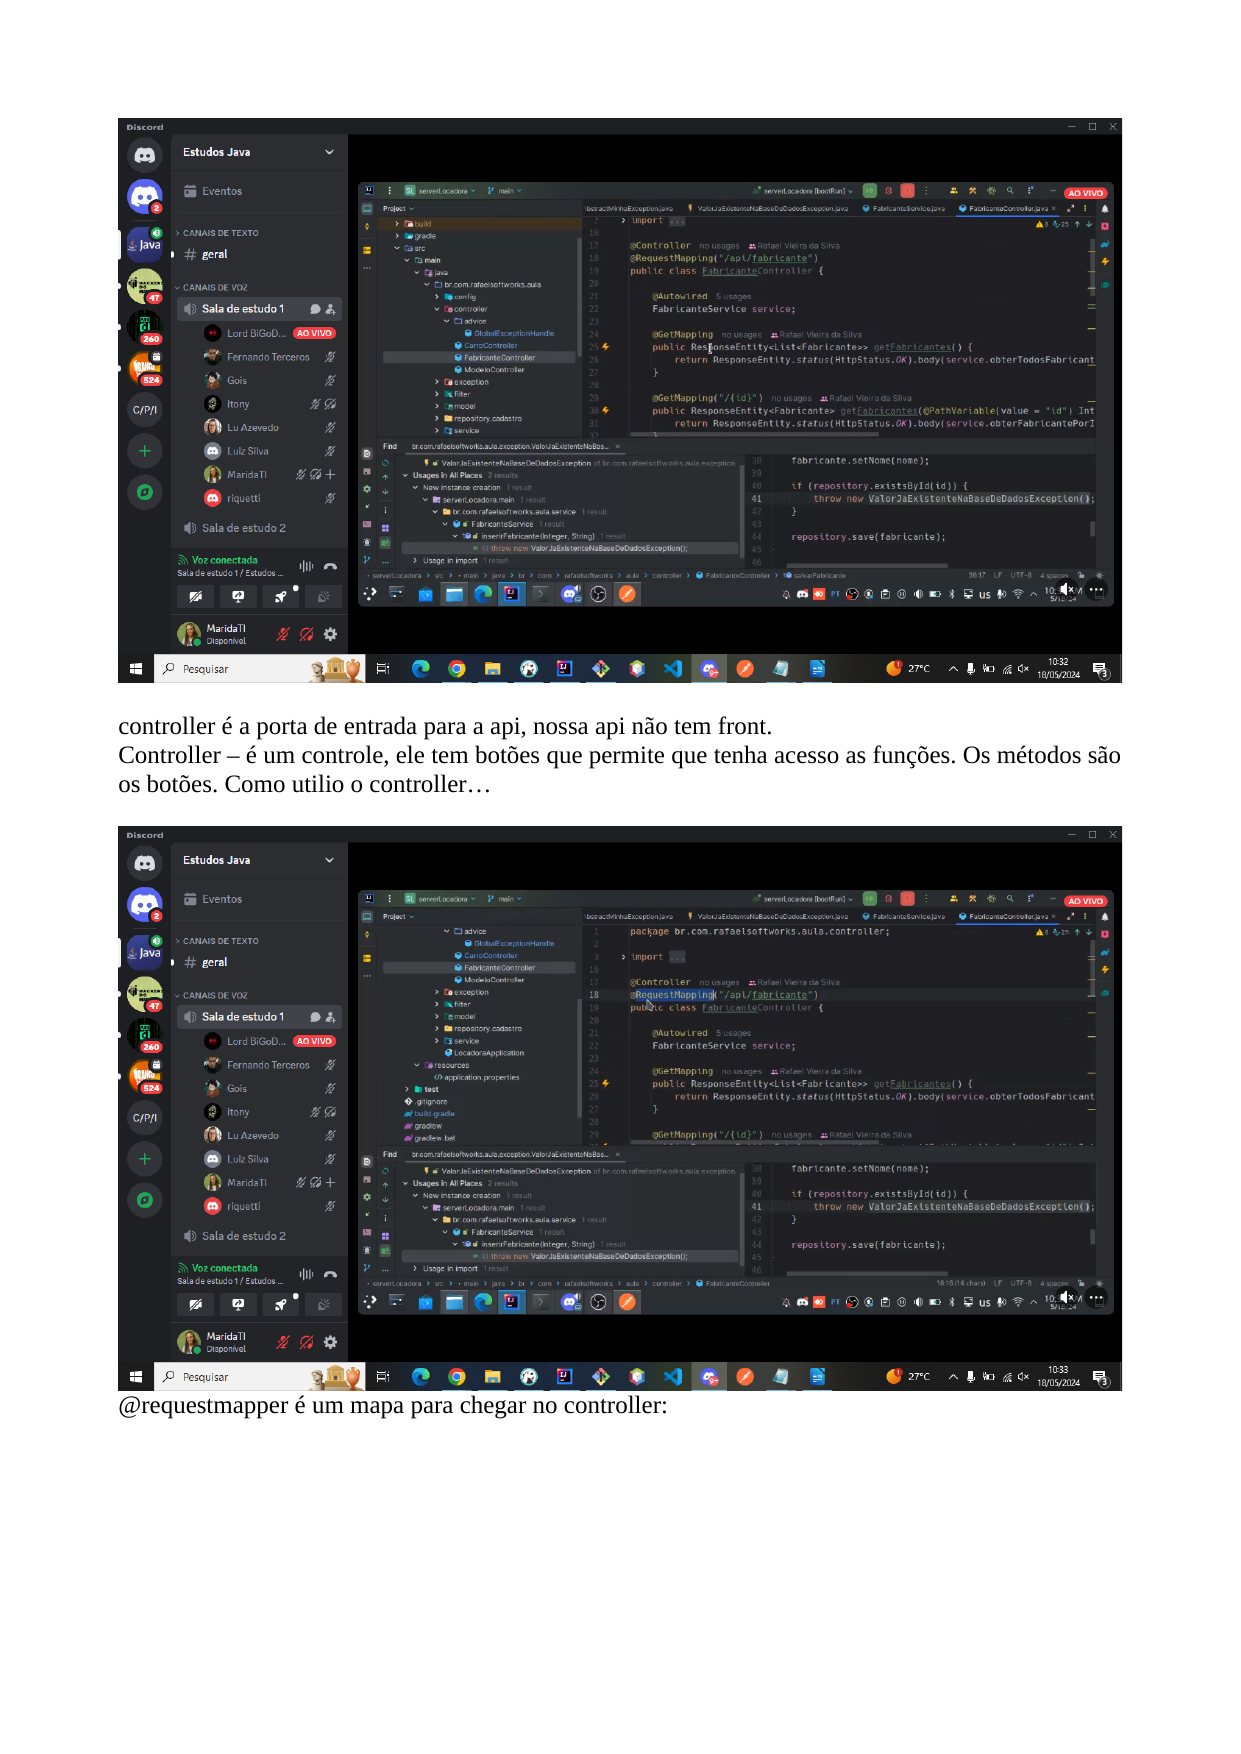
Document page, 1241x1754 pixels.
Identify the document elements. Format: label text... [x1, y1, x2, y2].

text Controller – é um controle, ele tem botões que permite que tenha acesso as funções. Os métodos são os botões. Como utilio o controller… [118, 740, 1122, 797]
text controller é a porta de entrada para a api, nossa api não tem front. [118, 711, 1122, 740]
text @requestmapper é um mapa para chegar no controller: [118, 1391, 1122, 1419]
picture [118, 826, 1123, 1391]
picture [118, 118, 1123, 683]
